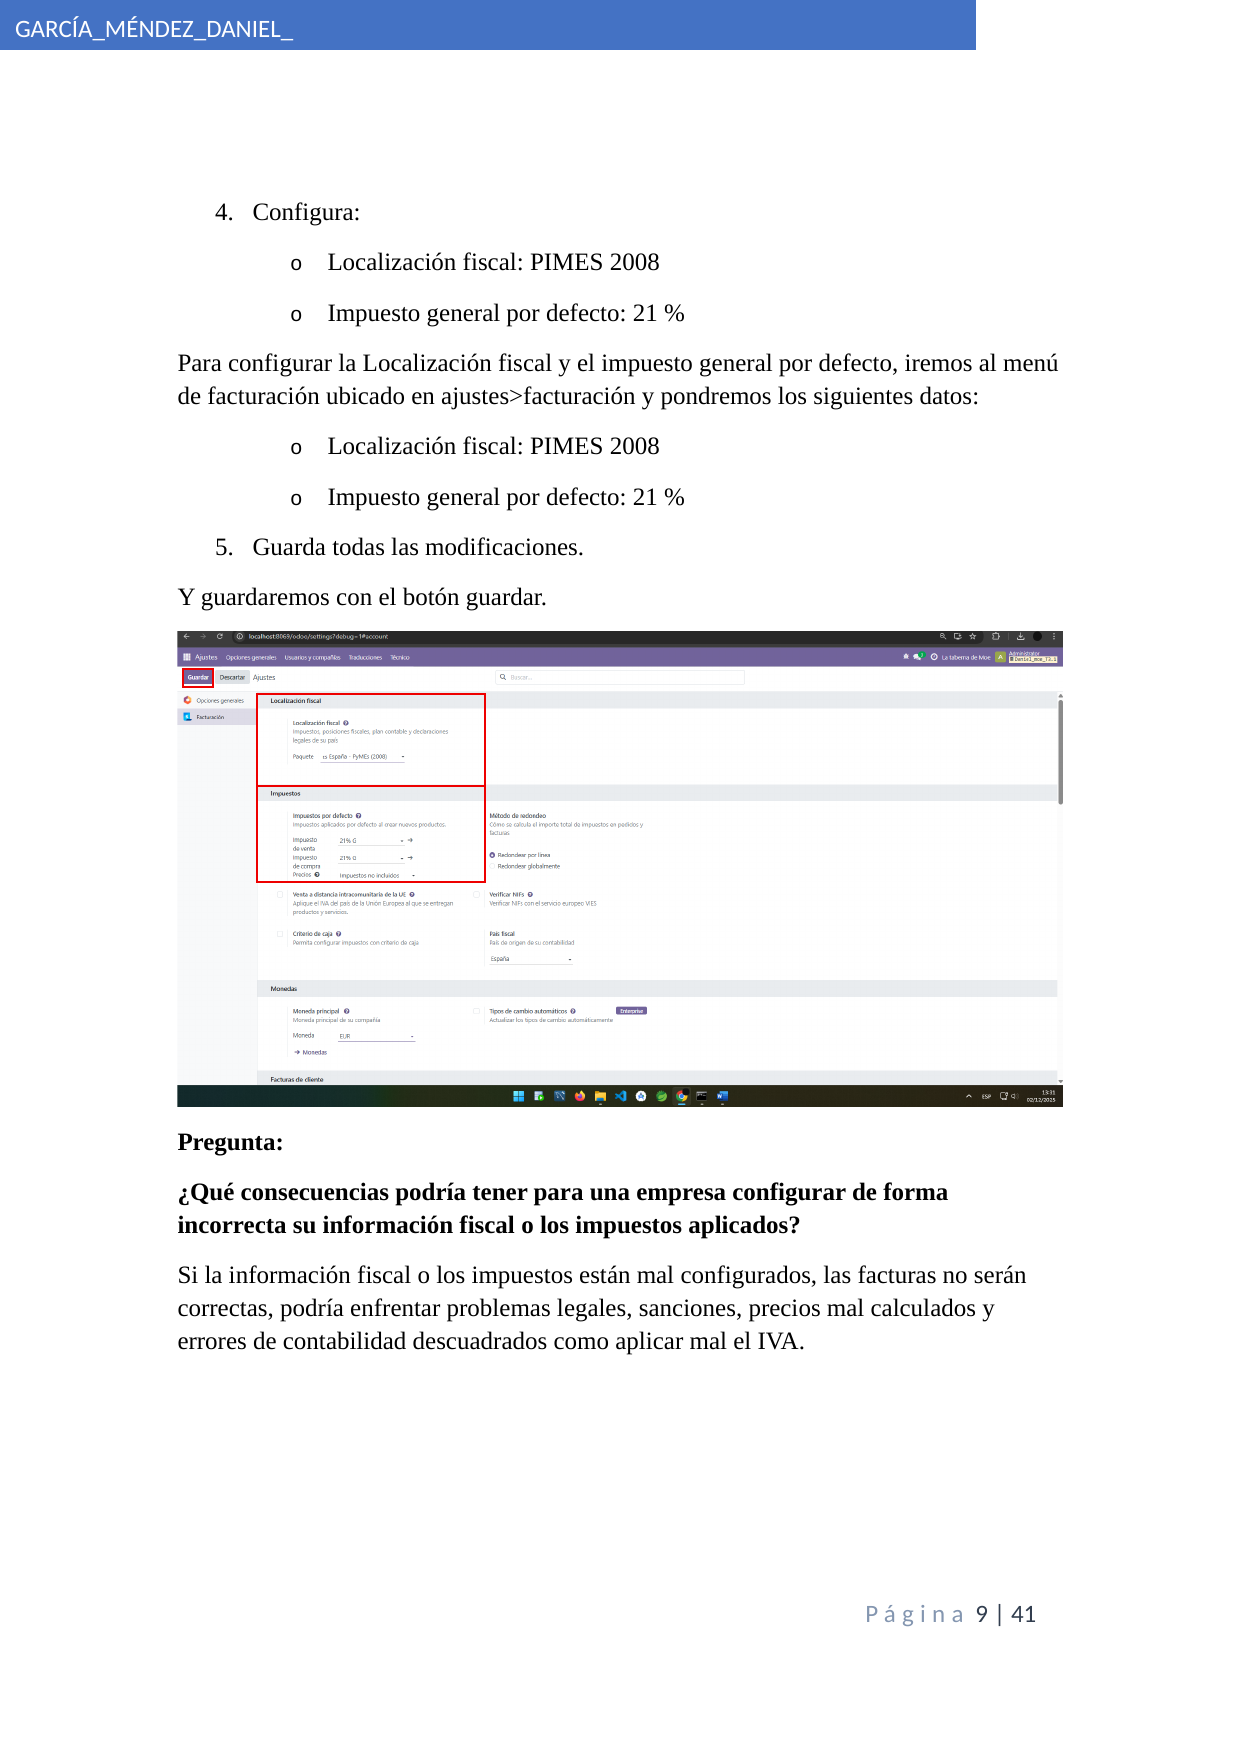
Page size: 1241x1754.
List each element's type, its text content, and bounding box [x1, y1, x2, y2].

list Guarda todas las modificaciones. [215, 532, 1063, 561]
list Configura: [215, 197, 1063, 226]
list Impuesto general por defecto: 21 % [290, 298, 1063, 327]
text Para configurar la Localización fiscal y el impuesto general por defecto, iremos al menú de facturación ubicado en ajustes>facturación y pondremos los siguientes datos: [177, 348, 1063, 410]
list Impuesto general por defecto: 21 % [290, 482, 1063, 511]
text ¿Qué consecuencias podría tener para una empresa configurar de forma incorrecta su información fiscal o los impuestos aplicados? [177, 1177, 1063, 1239]
list Localización fiscal: PIMES 2008 [290, 431, 1063, 461]
text Pregunta: [177, 1127, 1063, 1156]
text Si la información fiscal o los impuestos están mal configurados, las facturas no serán correctas, podría enfrentar problemas legales, sanciones, precios mal calculados y errores de contabilidad descuadrados como aplicar mal el IVA. [177, 1260, 1063, 1355]
text Y guardaremos con el botón guardar. [177, 582, 1063, 611]
list Localización fiscal: PIMES 2008 [290, 247, 1063, 277]
